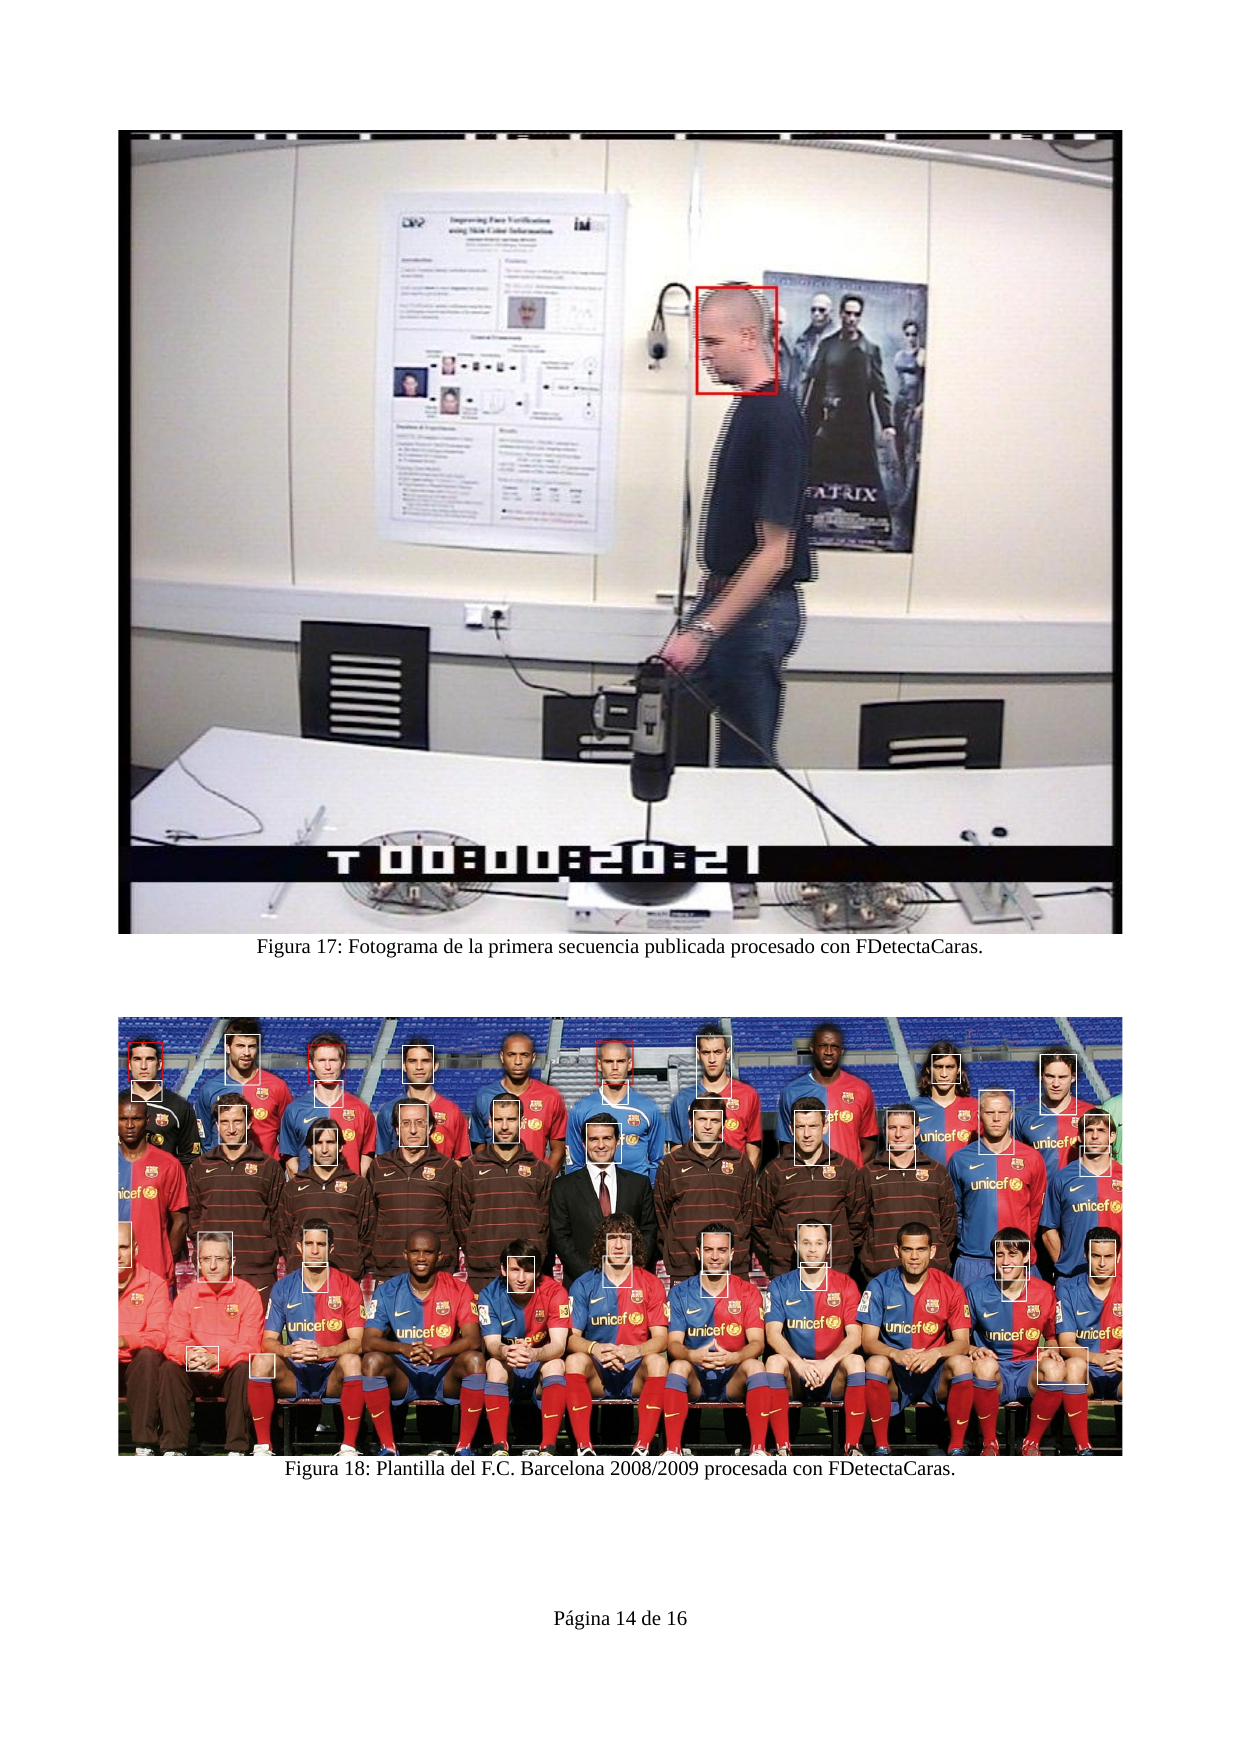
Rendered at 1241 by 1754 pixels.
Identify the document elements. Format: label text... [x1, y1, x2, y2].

text Figura 18: Plantilla del F.C. Barcelona 2008/2009 procesada con FDetectaCaras. [118, 1456, 1122, 1480]
picture [118, 1017, 1123, 1456]
picture [118, 130, 1123, 934]
text Figura 17: Fotograma de la primera secuencia publicada procesado con FDetectaCaras. [118, 934, 1122, 958]
